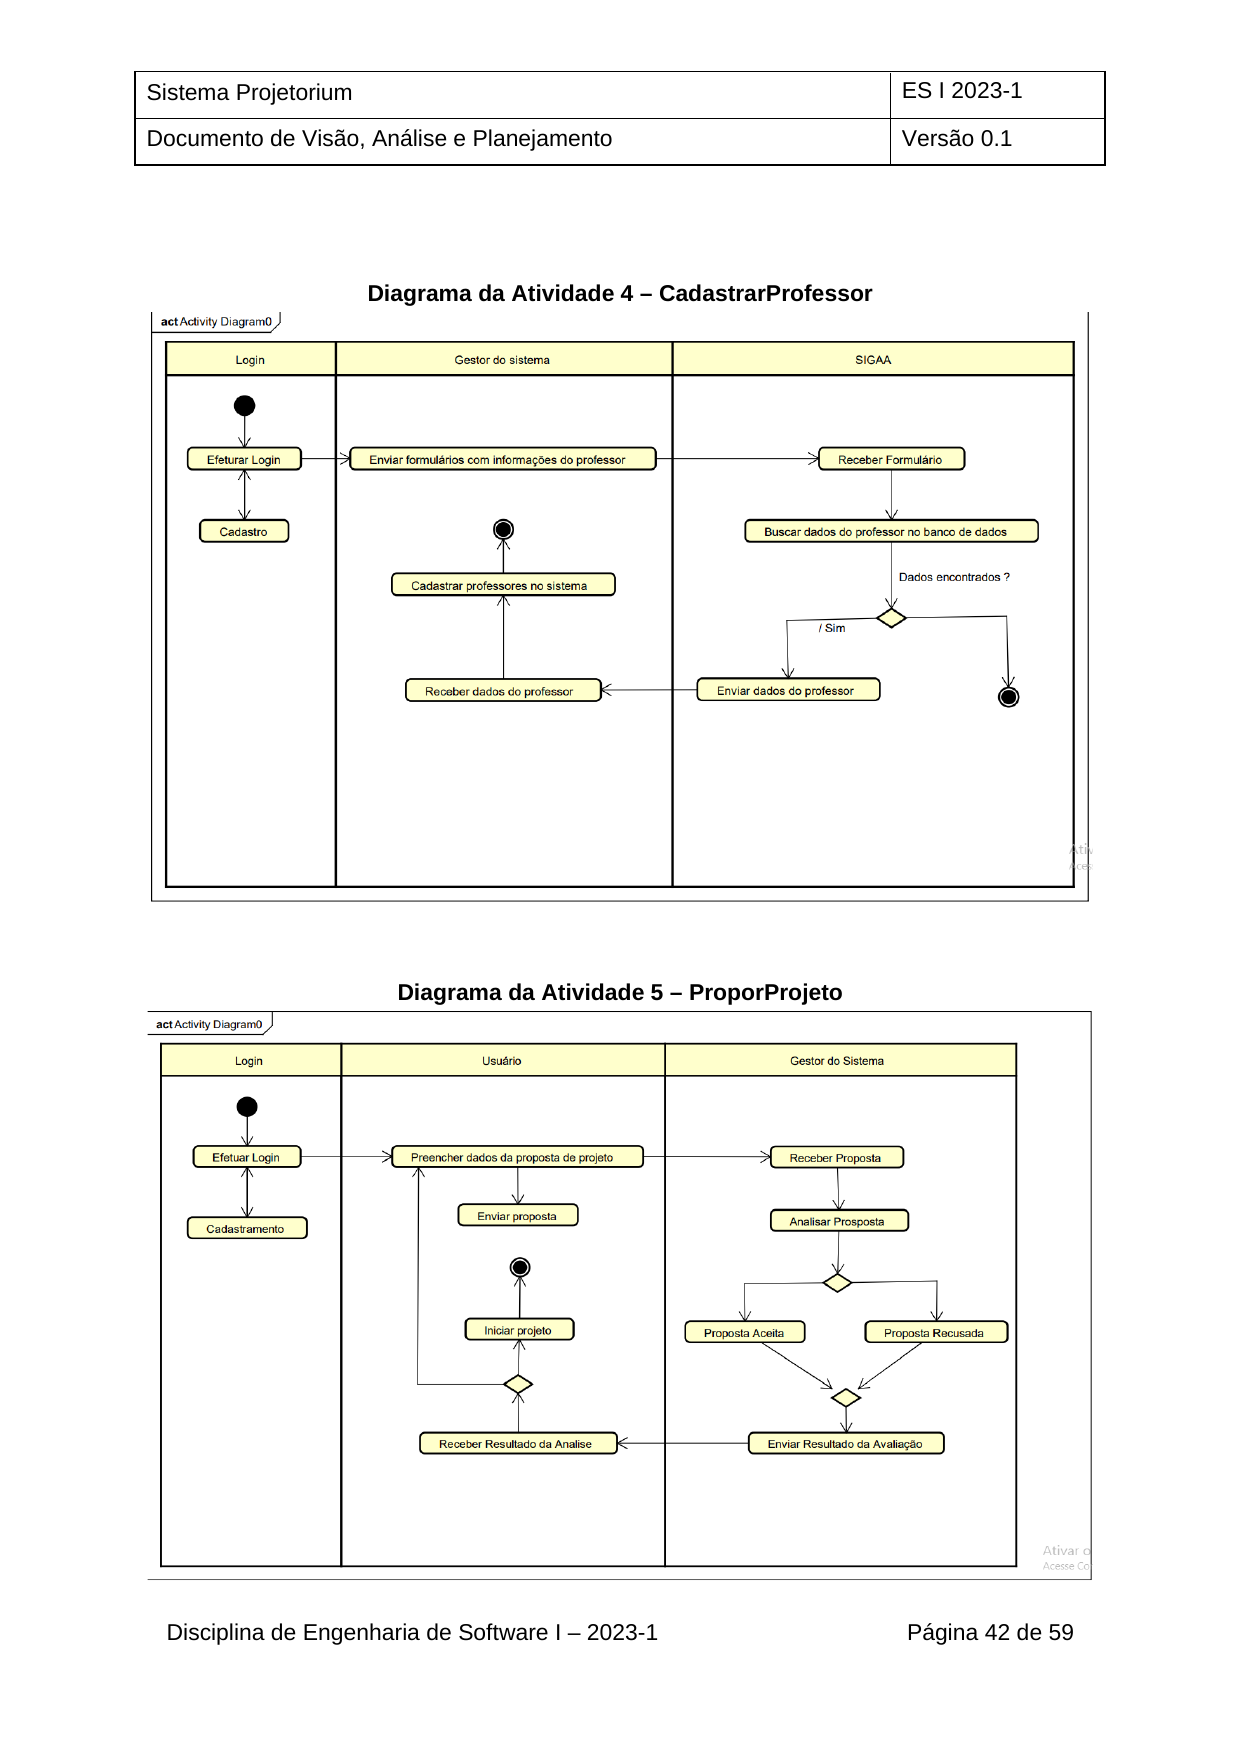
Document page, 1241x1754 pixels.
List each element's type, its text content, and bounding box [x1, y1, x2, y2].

text Diagrama da Atividade 5 – ProporProjeto [148, 979, 1092, 1005]
text Diagrama da Atividade 4 – CadastrarProfessor [148, 280, 1092, 306]
picture [147, 312, 1093, 902]
picture [147, 1011, 1093, 1582]
